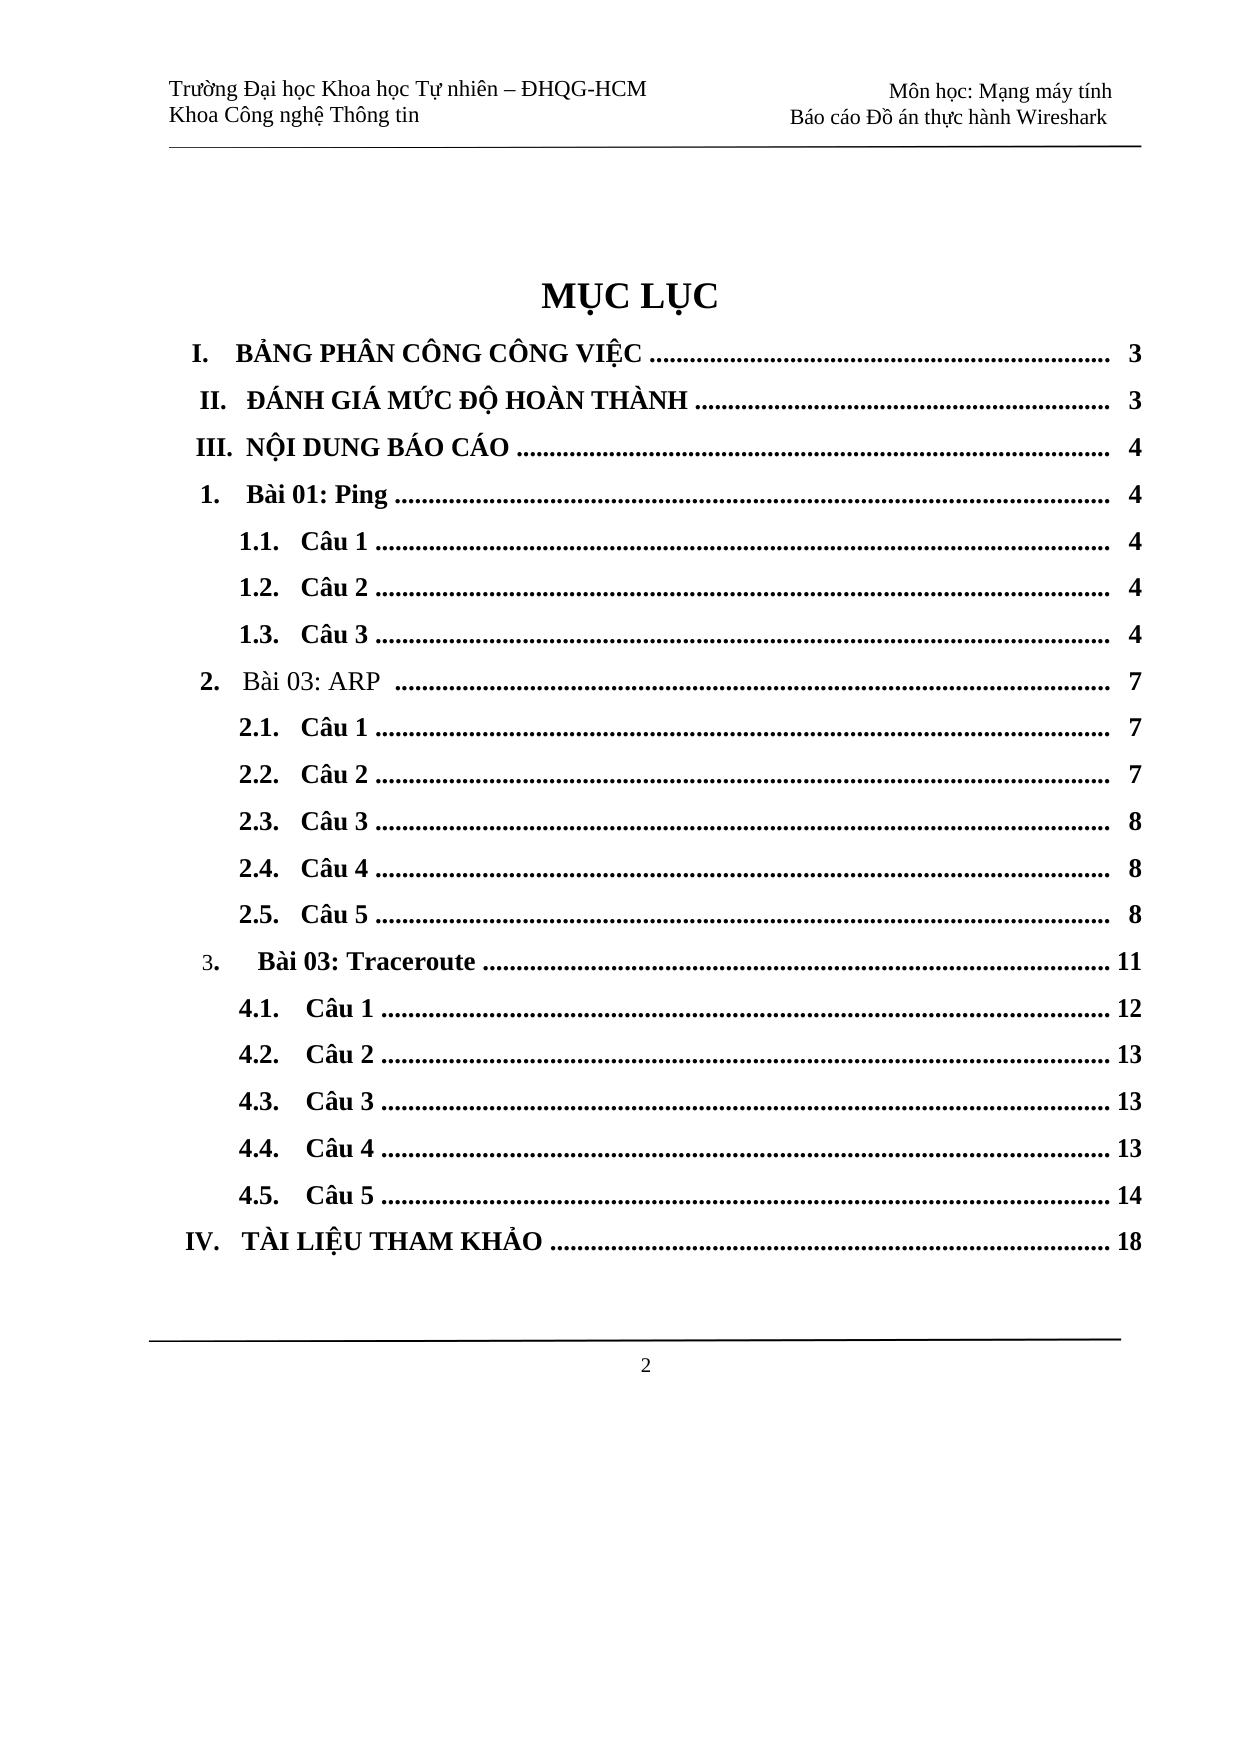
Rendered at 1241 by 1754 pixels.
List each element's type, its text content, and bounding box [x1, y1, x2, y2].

table_cell [169, 883, 220, 929]
table_cell [169, 836, 220, 883]
table_cell [169, 1163, 220, 1210]
table_cell [169, 509, 220, 556]
table_cell 4 [1112, 603, 1142, 649]
table_cell [169, 603, 220, 649]
table_header 3 [1112, 338, 1142, 369]
table_cell 14 [1112, 1163, 1142, 1210]
table_cell Câu 1 ............................................................................................................ [279, 976, 1112, 1023]
text MỤC LỤC [150, 273, 1110, 316]
table_cell 7 [1112, 696, 1142, 742]
table_cell Câu 2 ............................................................................................................ [279, 1023, 1112, 1069]
table_cell 8 [1112, 789, 1142, 836]
table_cell 18 [1112, 1210, 1142, 1257]
table_cell Câu 3 .............................................................................................................. [279, 603, 1112, 649]
table_cell II. ĐÁNH GIÁ MỨC ĐỘ HOÀN THÀNH ............................................................... [169, 369, 1112, 415]
table_cell 4.4. [220, 1116, 279, 1163]
table_cell [169, 1023, 220, 1069]
table_cell 13 [1112, 1070, 1142, 1116]
table_cell 4.2. [220, 1023, 279, 1069]
table_cell 7 [1112, 649, 1142, 696]
table_cell 3 [1112, 369, 1142, 415]
table_cell 12 [1112, 976, 1142, 1023]
table_cell 8 [1112, 836, 1142, 883]
table_cell 4 [1112, 415, 1142, 462]
table_cell [169, 743, 220, 789]
table_cell 1.1. [220, 509, 279, 556]
table_cell [169, 1070, 220, 1116]
table_cell [169, 1116, 220, 1163]
table_cell 13 [1112, 1116, 1142, 1163]
table_cell 1. [169, 462, 220, 509]
table_cell Bài 01: Ping .......................................................................................................... [220, 462, 1112, 509]
table_cell 1.2. [220, 556, 279, 602]
table_cell 2. [169, 649, 220, 696]
text Môn học: Mạng máy tính Báo cáo Đồ án thực hành Wireshark [789, 78, 1123, 129]
table_cell 2.2. [220, 743, 279, 789]
table_cell Câu 1 .............................................................................................................. [279, 696, 1112, 742]
table_cell 1.3. [220, 603, 279, 649]
table_cell 4 [1112, 462, 1142, 509]
table_cell 4.3. [220, 1070, 279, 1116]
table_cell Câu 5 .............................................................................................................. [279, 883, 1112, 929]
table_cell TÀI LIỆU THAM KHẢO ................................................................................... [220, 1210, 1112, 1257]
table_cell 2.5. [220, 883, 279, 929]
table_cell 4 [1112, 509, 1142, 556]
table_cell III. NỘI DUNG BÁO CÁO .......................................................................................... [169, 415, 1112, 462]
table_cell Câu 4 ............................................................................................................ [279, 1116, 1112, 1163]
table_cell Câu 1 .............................................................................................................. [279, 509, 1112, 556]
table_cell 3. [169, 930, 220, 976]
table_cell Câu 2 .............................................................................................................. [279, 743, 1112, 789]
table_cell Câu 4 .............................................................................................................. [279, 836, 1112, 883]
text Trường Đại học Khoa học Tự nhiên – ĐHQG-HCM Khoa Công nghệ Thông tin [169, 76, 648, 127]
table_cell 8 [1112, 883, 1142, 929]
table_cell Bài 03: Traceroute ............................................................................................. [220, 930, 1112, 976]
table_header I. BẢNG PHÂN CÔNG CÔNG VIỆC ..................................................................... [169, 338, 1112, 369]
table_cell 4 [1112, 556, 1142, 602]
table_cell 2.1. [220, 696, 279, 742]
text 2 [150, 1353, 1142, 1377]
table_cell IV. [169, 1210, 220, 1257]
table_cell 7 [1112, 743, 1142, 789]
table_cell Bài 03: ARP .......................................................................................................... [220, 649, 1112, 696]
table_cell [169, 976, 220, 1023]
table_cell 2.4. [220, 836, 279, 883]
table_cell Câu 3 .............................................................................................................. [279, 789, 1112, 836]
table_cell Câu 2 .............................................................................................................. [279, 556, 1112, 602]
table_cell 4.1. [220, 976, 279, 1023]
picture [148, 1338, 1122, 1342]
table_cell Câu 5 ............................................................................................................ [279, 1163, 1112, 1210]
table_cell 13 [1112, 1023, 1142, 1069]
table_cell [169, 696, 220, 742]
table_cell [169, 789, 220, 836]
table_cell 4.5. [220, 1163, 279, 1210]
table_cell 2.3. [220, 789, 279, 836]
table_cell 11 [1112, 930, 1142, 976]
table_cell Câu 3 ............................................................................................................ [279, 1070, 1112, 1116]
table_cell [169, 556, 220, 602]
